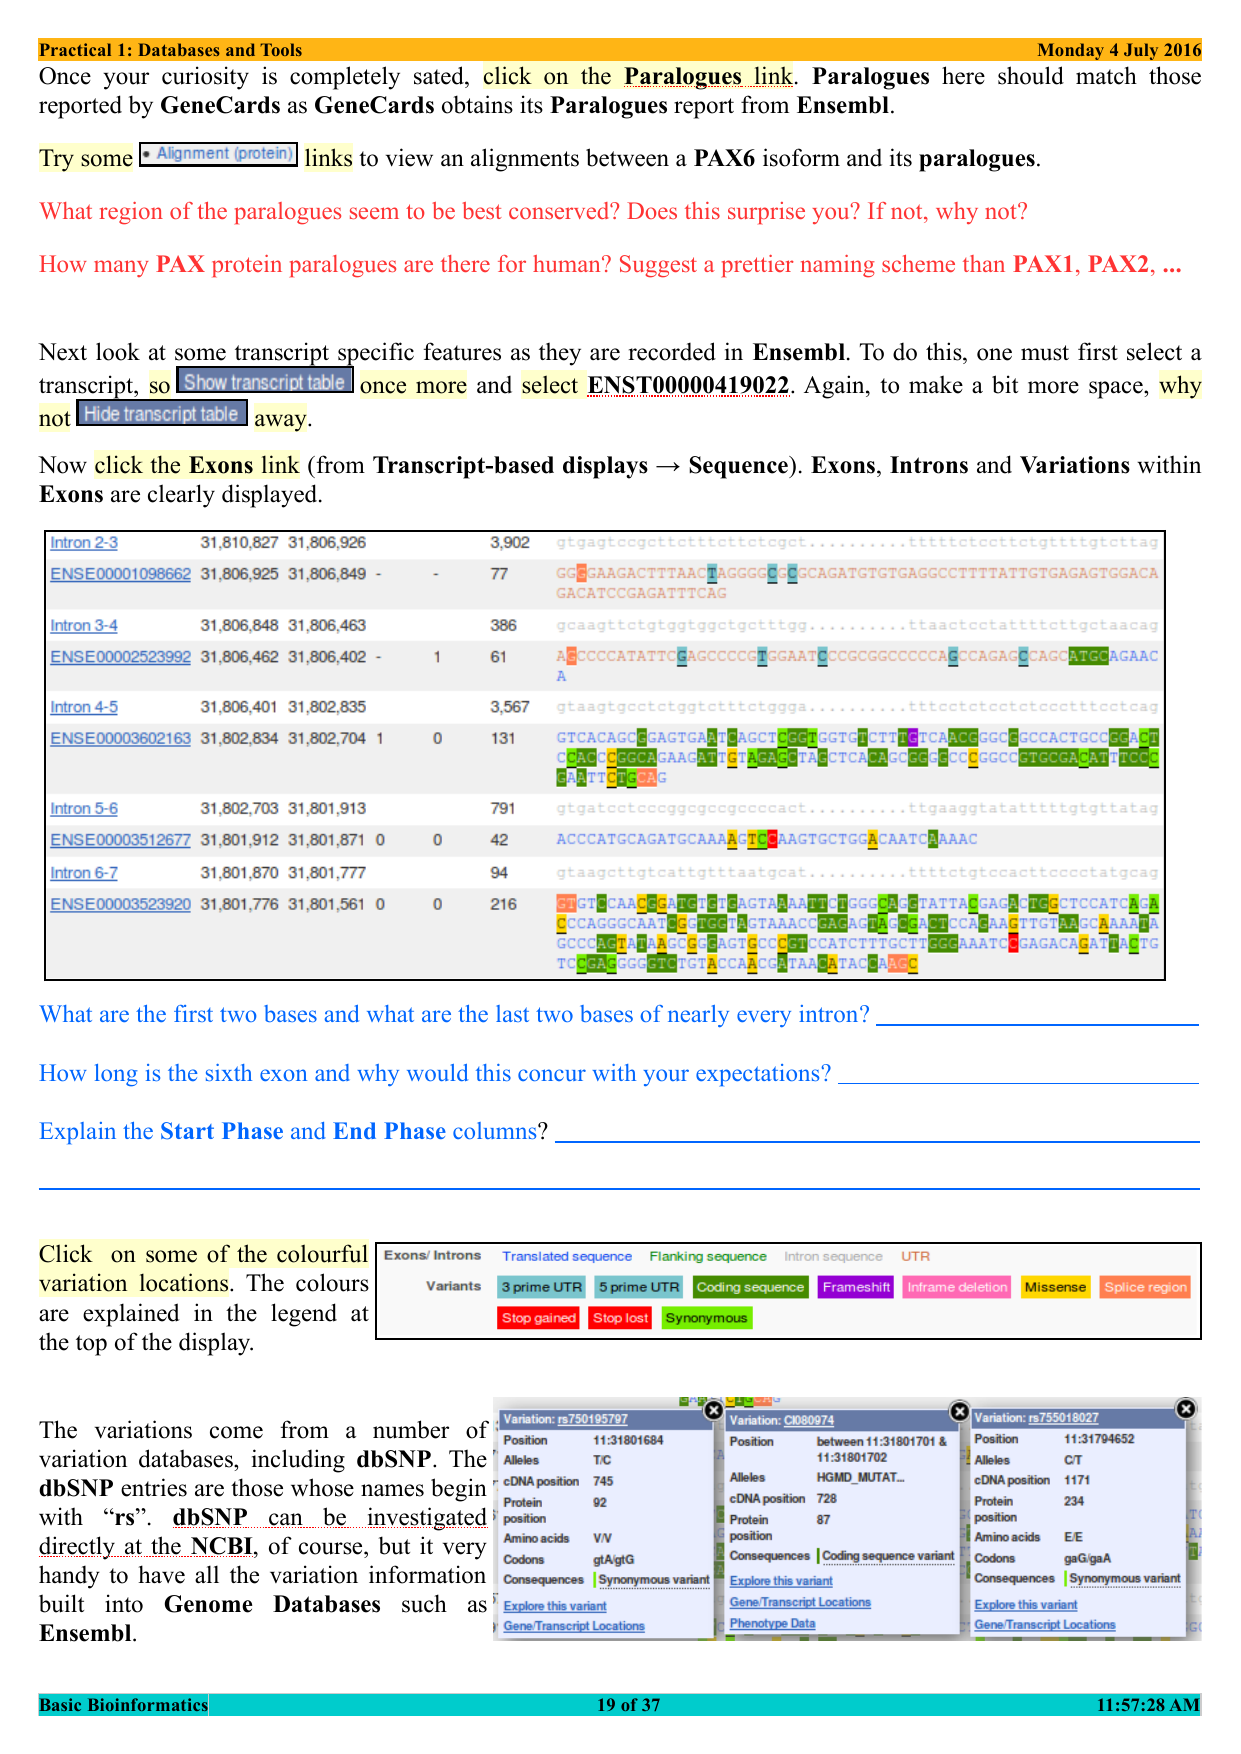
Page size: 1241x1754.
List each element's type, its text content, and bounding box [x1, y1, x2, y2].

text Now click the Exons link (from Transcript-based displays → Sequence). Exons, Introns and Variations within Exons are clearly displayed. [38, 450, 1202, 508]
picture [179, 368, 352, 391]
text The variations come from a number of variation databases, including dbSNP. The dbSNP entries are those whose names begin with “rs”. dbSNP can be investigated directly at the NCBI, of course, but it very handy to have all the variation information built into Genome Databases such as Ensembl. [38, 1414, 1202, 1647]
picture [46, 532, 1164, 979]
picture [79, 401, 246, 424]
text What region of the paralogues seem to be best conserved? Does this surprise you? If not, why not? [38, 196, 1202, 225]
text What are the first two bases and what are the last two bases of nearly every intron? [38, 531, 1202, 1028]
picture [493, 1397, 1202, 1641]
text How many PAX protein paralogues are there for human? Suggest a prettier naming scheme than PAX1, PAX2, ... [38, 248, 1202, 278]
text Once your curiosity is completely sated, click on the Paralogues link. Paralogues here should match those reported by GeneCards as GeneCards obtains its Paralogues report from Ensembl. [38, 61, 1202, 119]
picture [141, 144, 296, 164]
text Next look at some transcript specific features as they are recorded in Ensembl. To do this, one must first select a transcript, soonce more and select ENST00000419022. Again, to make a bit more space, why notaway. [38, 337, 1202, 432]
picture [380, 1246, 1197, 1335]
text Explain the Start Phase and End Phase columns? [38, 1116, 1202, 1145]
text How long is the sixth exon and why would this concur with your expectations? [38, 1058, 1202, 1087]
text Click on some of the colourful variation locations. The colours are explained in the legend at the top of the display. [38, 1239, 1202, 1356]
text Try somelinks to view an alignments between a PAX6 isoform and its paralogues. [38, 142, 1202, 172]
